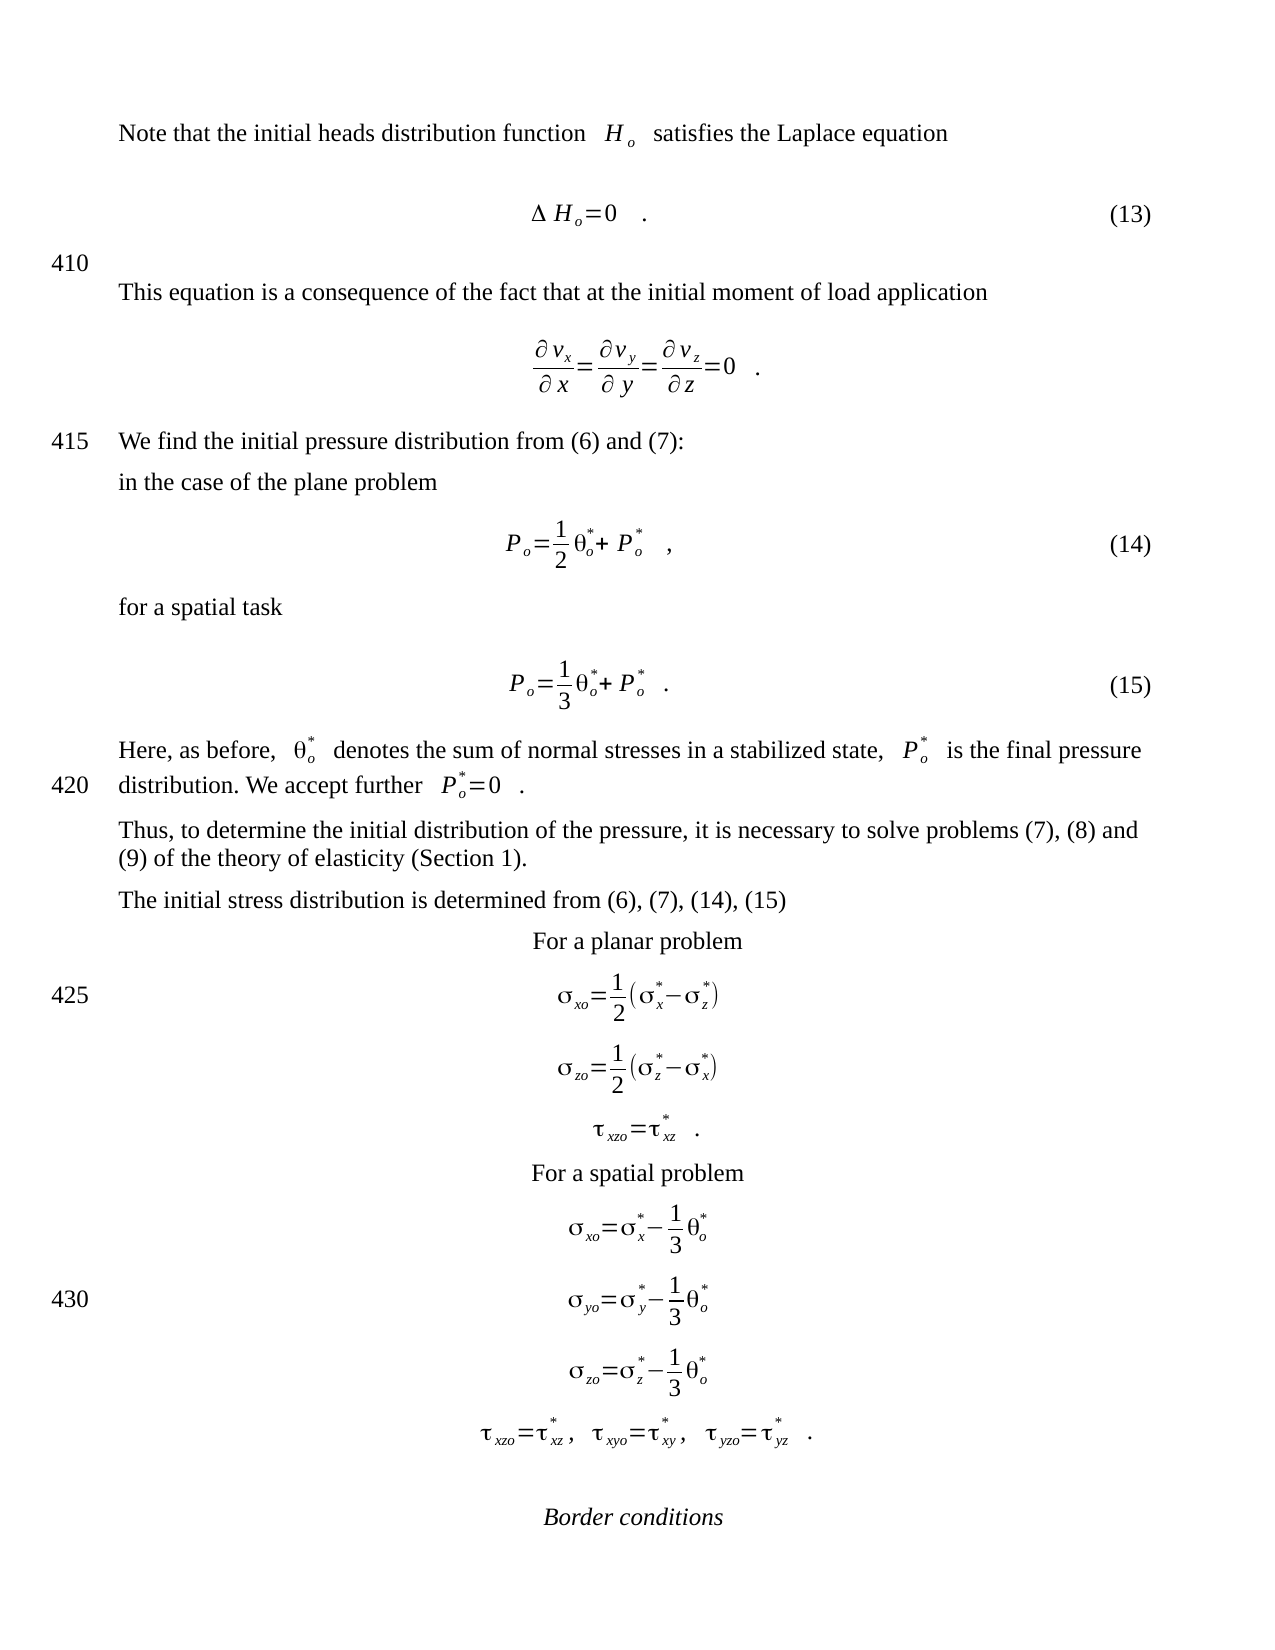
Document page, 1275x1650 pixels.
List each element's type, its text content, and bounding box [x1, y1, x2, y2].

text This equation is a consequence of the fact that at the initial moment of load application [118, 277, 1157, 306]
text Note that the initial heads distribution functionsatisfies the Laplace equation [118, 118, 1157, 151]
text For a spatial problem [118, 1158, 1157, 1187]
table_header (14) [1041, 509, 1157, 592]
text in the case of the plane problem [118, 467, 1157, 496]
text Border conditions [118, 1502, 1157, 1531]
text Here, as before,denotes the sum of normal stresses in a stabilized state,is the final pressure distribution. We accept further. [118, 732, 1157, 802]
text For a planar problem [118, 926, 1157, 955]
text . [118, 1110, 1157, 1145]
text for a spatial task [118, 592, 1157, 620]
text . [118, 334, 1157, 397]
text The initial stress distribution is determined from (6), (7), (14), (15) [118, 885, 1157, 913]
text We find the initial pressure distribution from (6) and (7): [118, 426, 1157, 455]
text . [118, 1414, 1157, 1449]
table_header . [118, 192, 1041, 248]
table_header , [118, 509, 1041, 592]
table_header (13) [1041, 192, 1157, 248]
table_header (15) [1041, 649, 1157, 732]
table_header . [118, 649, 1041, 732]
text Thus, to determine the initial distribution of the pressure, it is necessary to solve problems (7), (8) and (9) of the theory of elasticity (Section 1). [118, 815, 1157, 872]
